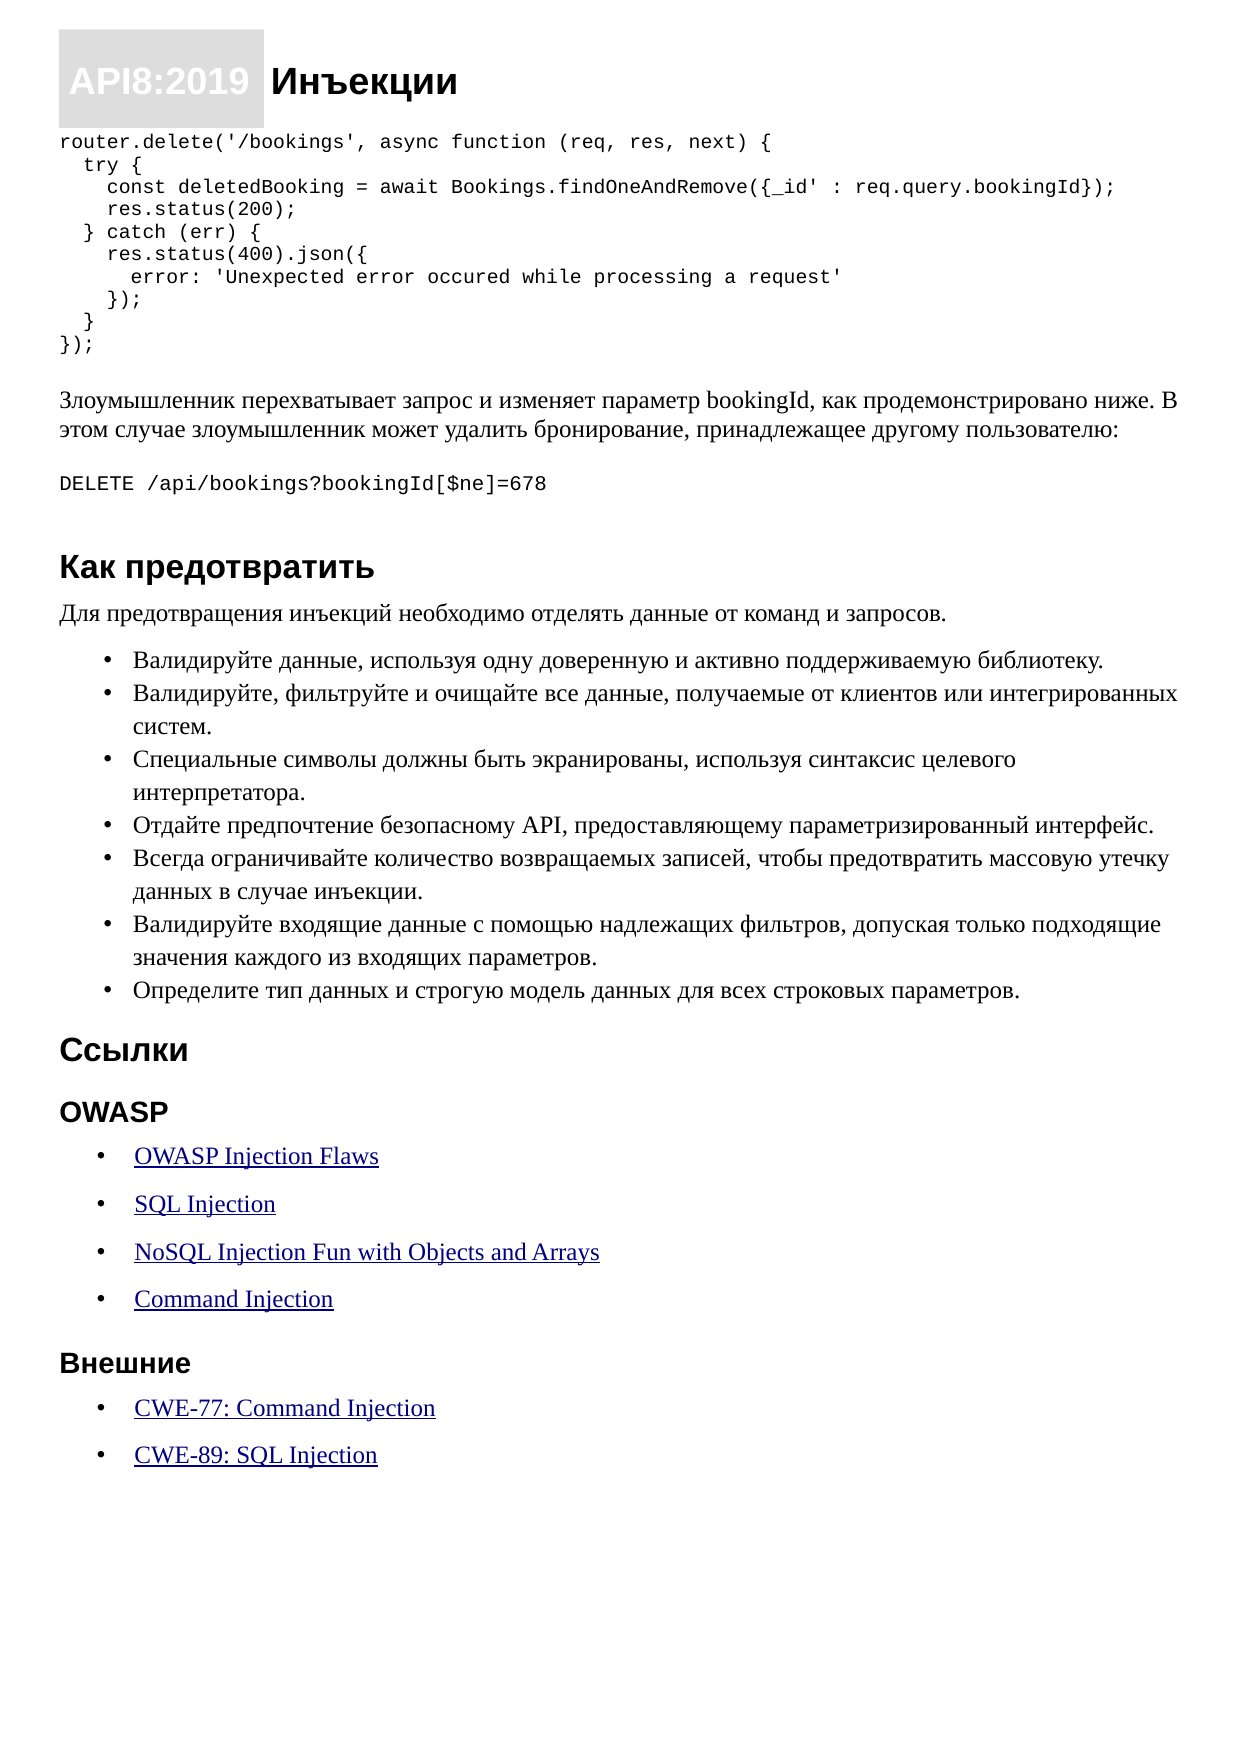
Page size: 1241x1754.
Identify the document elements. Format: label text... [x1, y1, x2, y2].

text } }); [59, 311, 1181, 356]
text } catch (err) { [59, 222, 1181, 244]
list Отдайте предпочтение безопасному API, предоставляющему параметризированный интерфейс. [103, 810, 1181, 839]
text res.status(200); [59, 199, 1181, 222]
text Злоумышленник перехватывает запрос и изменяет параметр bookingId, как продемонстрировано ниже. В этом случае злоумышленник может удалить бронирование, принадлежащее другому пользователю: [59, 386, 1181, 443]
list Валидируйте, фильтруйте и очищайте все данные, получаемые от клиентов или интегрированных систем. [103, 678, 1181, 740]
list Всегда ограничивайте количество возвращаемых записей, чтобы предотвратить массовую утечку данных в случае инъекции. [103, 843, 1181, 905]
text try { [59, 154, 1181, 177]
text DELETE /api/bookings?bookingId[$ne]=678 [59, 473, 1181, 496]
text Для предотвращения инъекций необходимо отделять данные от команд и запросов. [59, 598, 1181, 626]
subtitle OWASP [59, 1095, 1181, 1129]
list CWE-77: Command Injection [97, 1393, 1181, 1421]
text }); [59, 289, 1181, 311]
list Определите тип данных и строгую модель данных для всех строковых параметров. [103, 976, 1181, 1004]
list Специальные символы должны быть экранированы, используя синтаксис целевого интерпретатора. [103, 744, 1181, 806]
list Command Injection [97, 1284, 1181, 1313]
list Валидируйте данные, используя одну доверенную и активно поддерживаемую библиотеку. [103, 645, 1181, 674]
text const deletedBooking = await Bookings.findOneAndRemove({_id' : req.query.bookingId}); [59, 177, 1181, 199]
list SQL Injection [97, 1189, 1181, 1218]
list Валидируйте входящие данные с помощью надлежащих фильтров, допуская только подходящие значения каждого из входящих параметров. [103, 909, 1181, 971]
subtitle Внешние [59, 1346, 1181, 1380]
list CWE-89: SQL Injection [97, 1440, 1181, 1469]
list OWASP Injection Flaws [97, 1141, 1181, 1170]
subtitle Как предотвратить [59, 547, 1181, 585]
list NoSQL Injection Fun with Objects and Arrays [97, 1237, 1181, 1265]
text router.delete('/bookings', async function (req, res, next) { [59, 132, 1181, 154]
text res.status(400).json({ [59, 244, 1181, 267]
text error: 'Unexpected error occured while processing a request' [59, 267, 1181, 289]
subtitle Ссылки [59, 1029, 1181, 1068]
